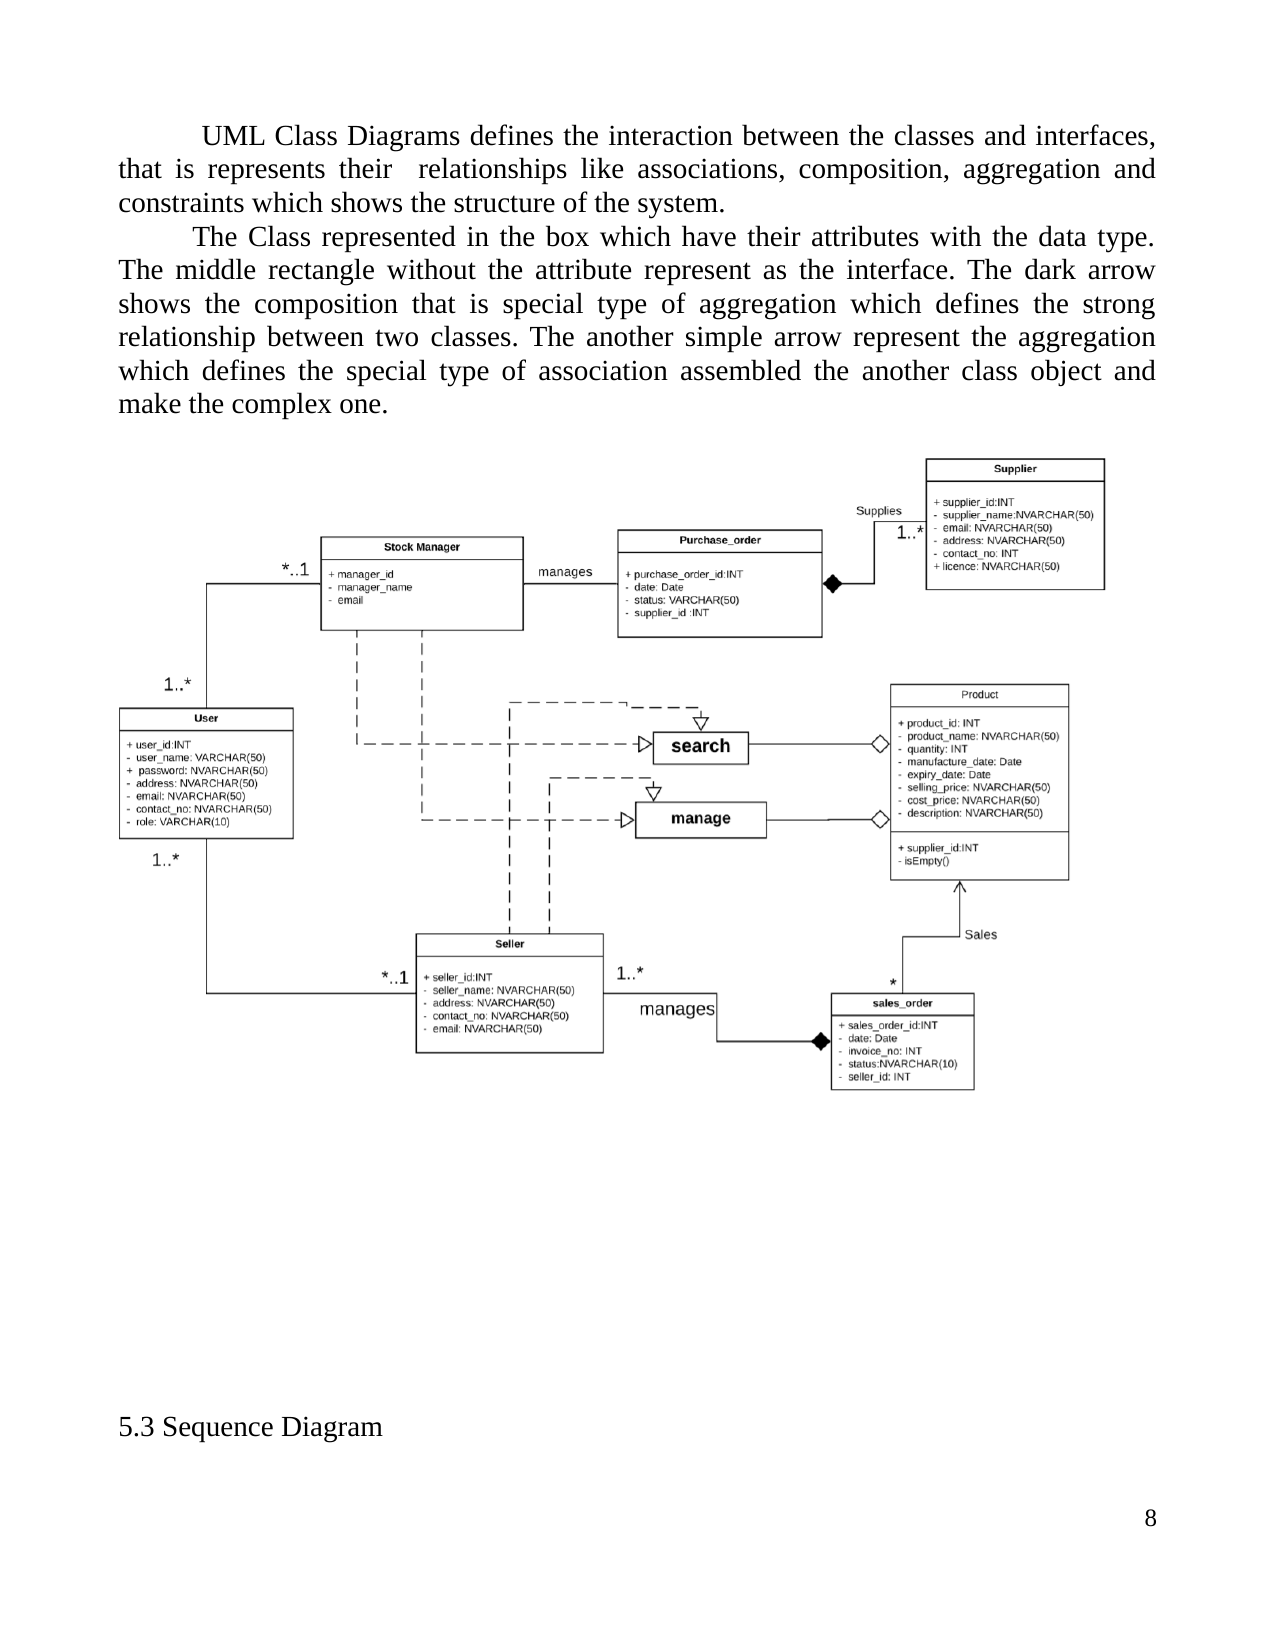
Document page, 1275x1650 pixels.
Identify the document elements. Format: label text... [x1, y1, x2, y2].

text UML Class Diagrams defines the interaction between the classes and interfaces, that is represents their relationships like associations, composition, aggregation and constraints which shows the structure of the system. [118, 118, 1157, 219]
text 5.3 Sequence Diagram [118, 1409, 1157, 1443]
picture [89, 453, 1186, 1108]
text The Class represented in the box which have their attributes with the data type. The middle rectangle without the attribute represent as the interface. The dark arrow shows the composition that is special type of aggregation which defines the strong relationship between two classes. The another simple arrow represent the aggregation which defines the special type of association assembled the another class object and make the complex one. [118, 219, 1157, 420]
